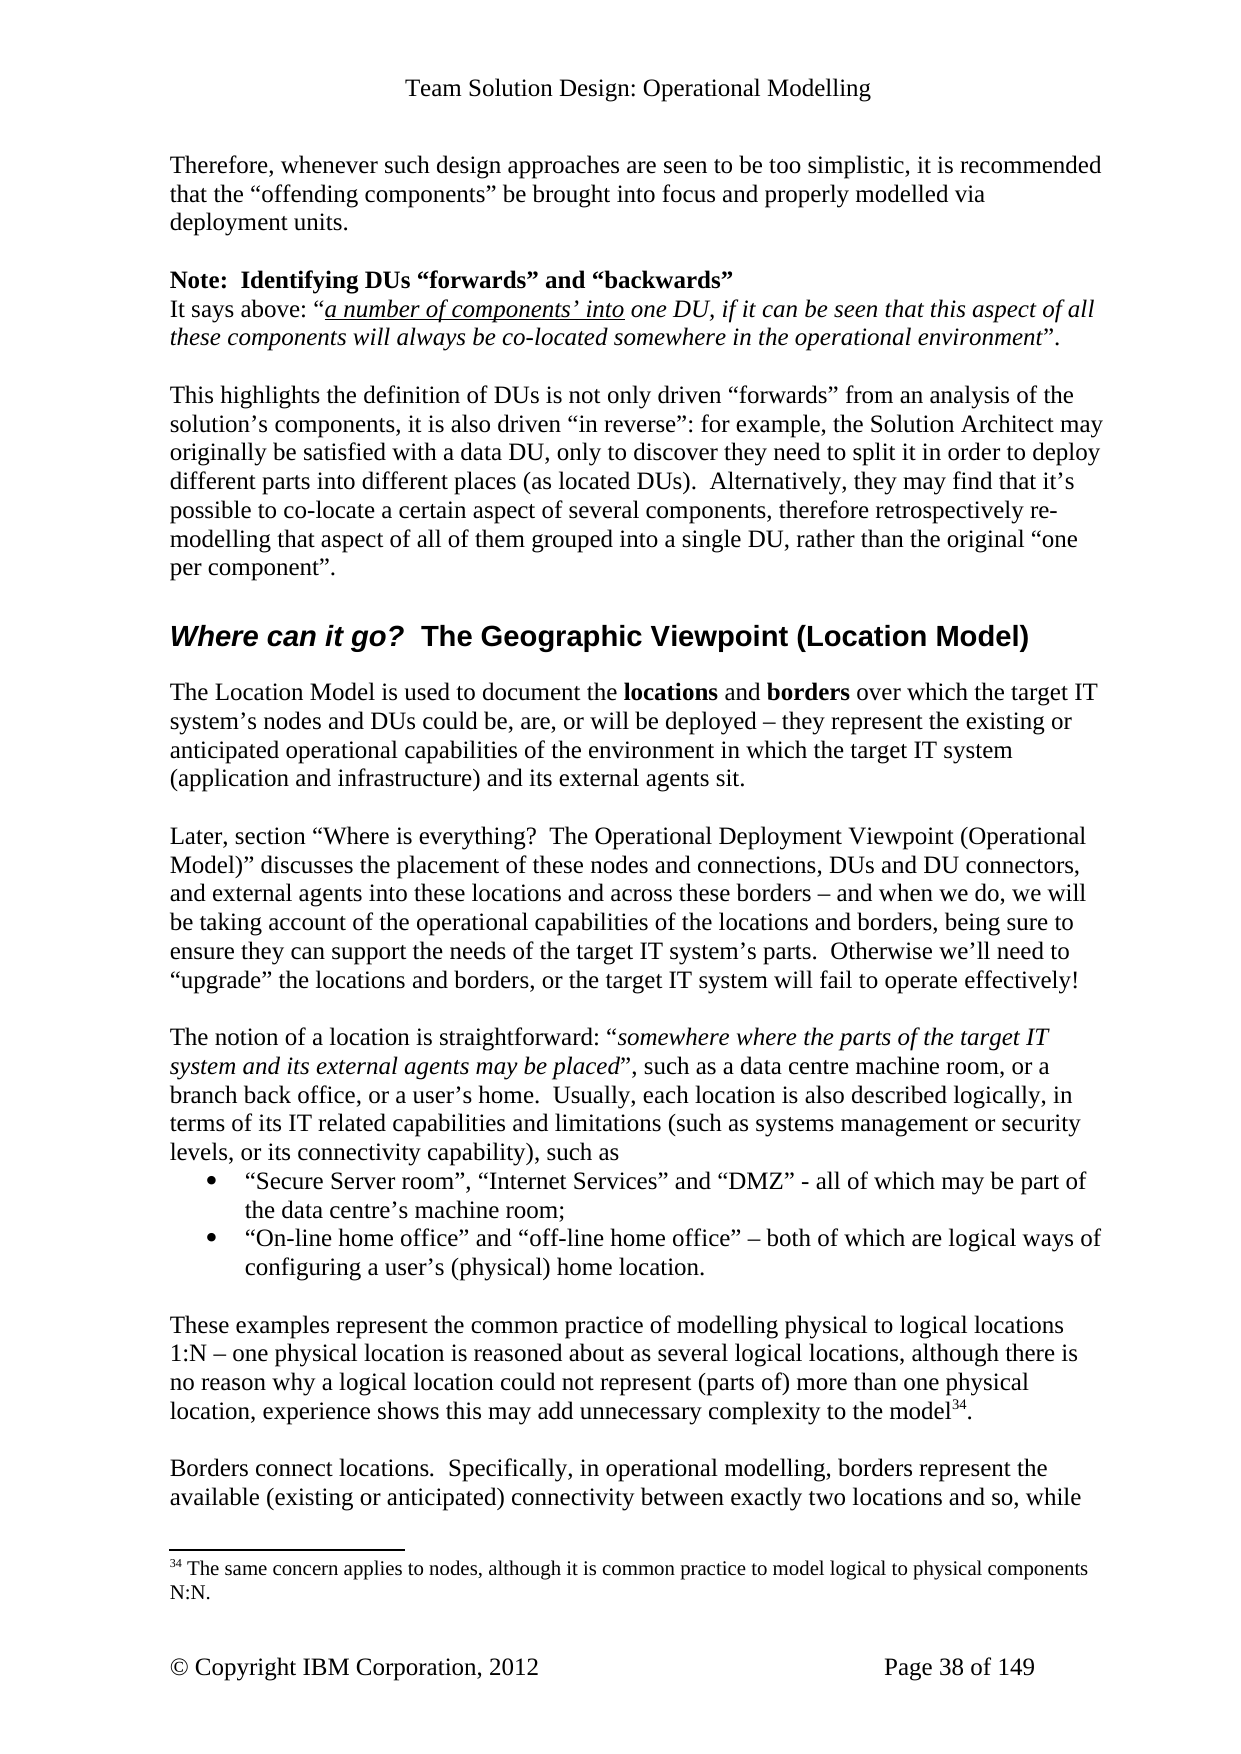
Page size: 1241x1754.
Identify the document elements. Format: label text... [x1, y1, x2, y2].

text The notion of a location is straightforward: “somewhere where the parts of the target IT system and its external agents may be placed”, such as a data centre machine room, or a branch back office, or a user’s home. Usually, each location is also described logically, in terms of its IT related capabilities and limitations (such as systems management or security levels, or its connectivity capability), such as [169, 1022, 1107, 1166]
text Borders connect locations. Specifically, in operational modelling, borders represent the available (existing or anticipated) connectivity between exactly two locations and so, while [169, 1453, 1107, 1511]
subtitle Where can it go? The Geographic Viewpoint (Location Model) [169, 619, 1107, 652]
text It says above: “a number of components’ into one DU, if it can be seen that this aspect of all these components will always be co-located somewhere in the operational environment”. [169, 294, 1107, 351]
list “On-line home office” and “off-line home office” – both of which are logical ways of configuring a user’s (physical) home location. [207, 1223, 1107, 1281]
text The Location Model is used to document the locations and borders over which the target IT system’s nodes and DUs could be, are, or will be deployed – they represent the existing or anticipated operational capabilities of the environment in which the target IT system (application and infrastructure) and its external agents sit. [169, 677, 1107, 792]
text Later, section “Where is everything? The Operational Deployment Viewpoint (Operational Model)” discusses the placement of these nodes and connections, DUs and DU connectors, and external agents into these locations and across these borders – and when we do, we will be taking account of the operational capabilities of the locations and borders, being sure to ensure they can support the needs of the target IT system’s parts. Otherwise we’ll need to “upgrade” the locations and borders, or the target IT system will fail to operate effectively! [169, 821, 1107, 993]
text This highlights the definition of DUs is not only driven “forwards” from an analysis of the solution’s components, it is also driven “in reverse”: for example, the Solution Architect may originally be satisfied with a data DU, only to discover they need to split it in order to deploy different parts into different places (as located DUs). Alternatively, they may find that it’s possible to co-locate a certain aspect of several components, therefore retrospectively re-modelling that aspect of all of them grouped into a single DU, rather than the original “one per component”. [169, 380, 1107, 581]
text Therefore, whenever such design approaches are seen to be too simplistic, it is recommended that the “offending components” be brought into focus and properly modelled via deployment units. [169, 150, 1107, 236]
text These examples represent the common practice of modelling physical to logical locations 1:N – one physical location is reasoned about as several logical locations, although there is no reason why a logical location could not represent (parts of) more than one physical location, experience shows this may add unnecessary complexity to the model. [169, 1310, 1107, 1425]
list “Secure Server room”, “Internet Services” and “DMZ” - all of which may be part of the data centre’s machine room; [207, 1166, 1107, 1223]
text Note: Identifying DUs “forwards” and “backwards” [169, 265, 1107, 294]
text The same concern applies to nodes, although it is common practice to model logical to physical components N:N. [169, 1556, 1107, 1604]
